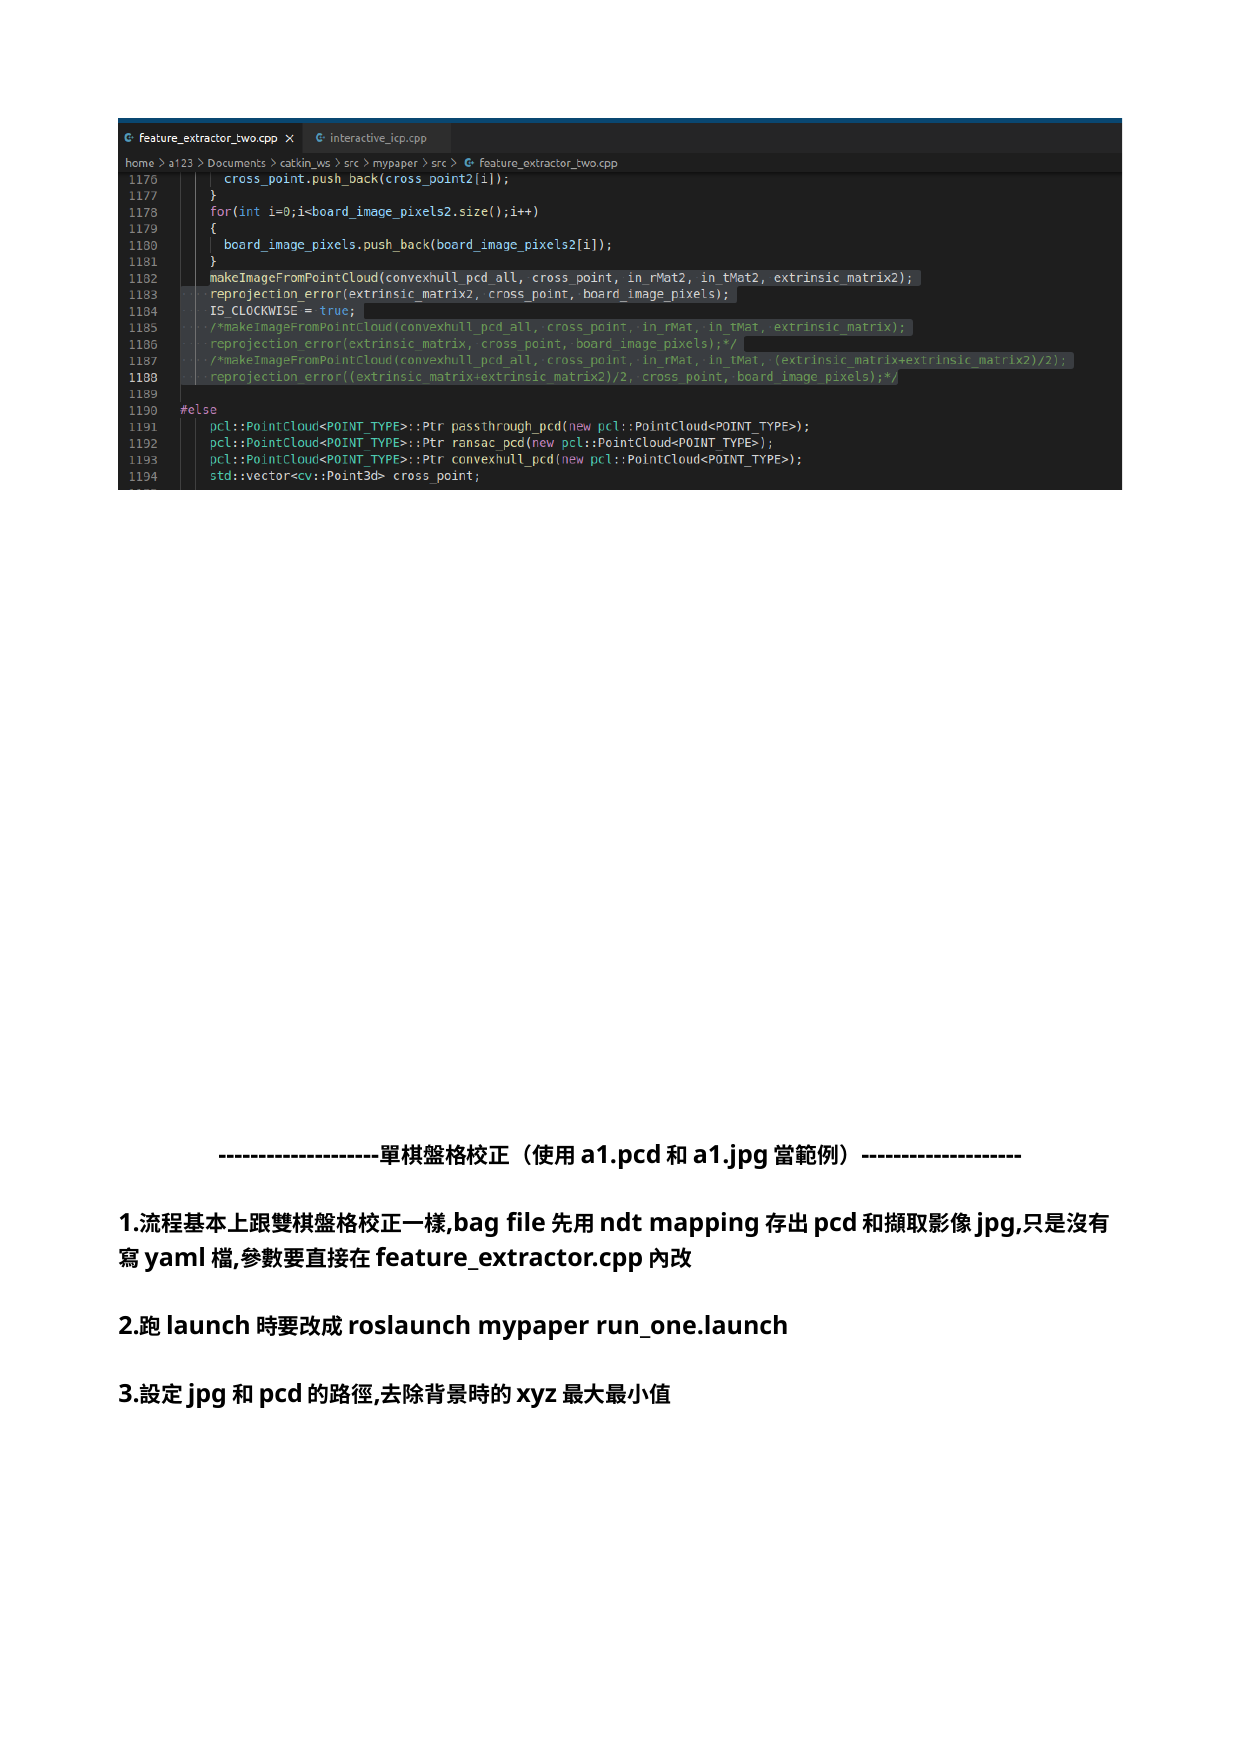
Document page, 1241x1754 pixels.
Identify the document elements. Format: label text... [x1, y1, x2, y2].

text --------------------單棋盤格校正（使用a1.pcd和a1.jpg當範例）-------------------- [118, 1137, 1122, 1171]
text 1.流程基本上跟雙棋盤格校正一樣,bag file先用ndt mapping存出pcd和擷取影像jpg,只是沒有寫yaml檔,參數要直接在feature_extractor.cpp內改 [118, 1205, 1122, 1273]
text 3.設定jpg和pcd的路徑,去除背景時的xyz最大最小值 [118, 1375, 1122, 1409]
text 2.跑launch時要改成roslaunch mypaper run_one.launch [118, 1307, 1122, 1341]
picture [118, 118, 1123, 490]
